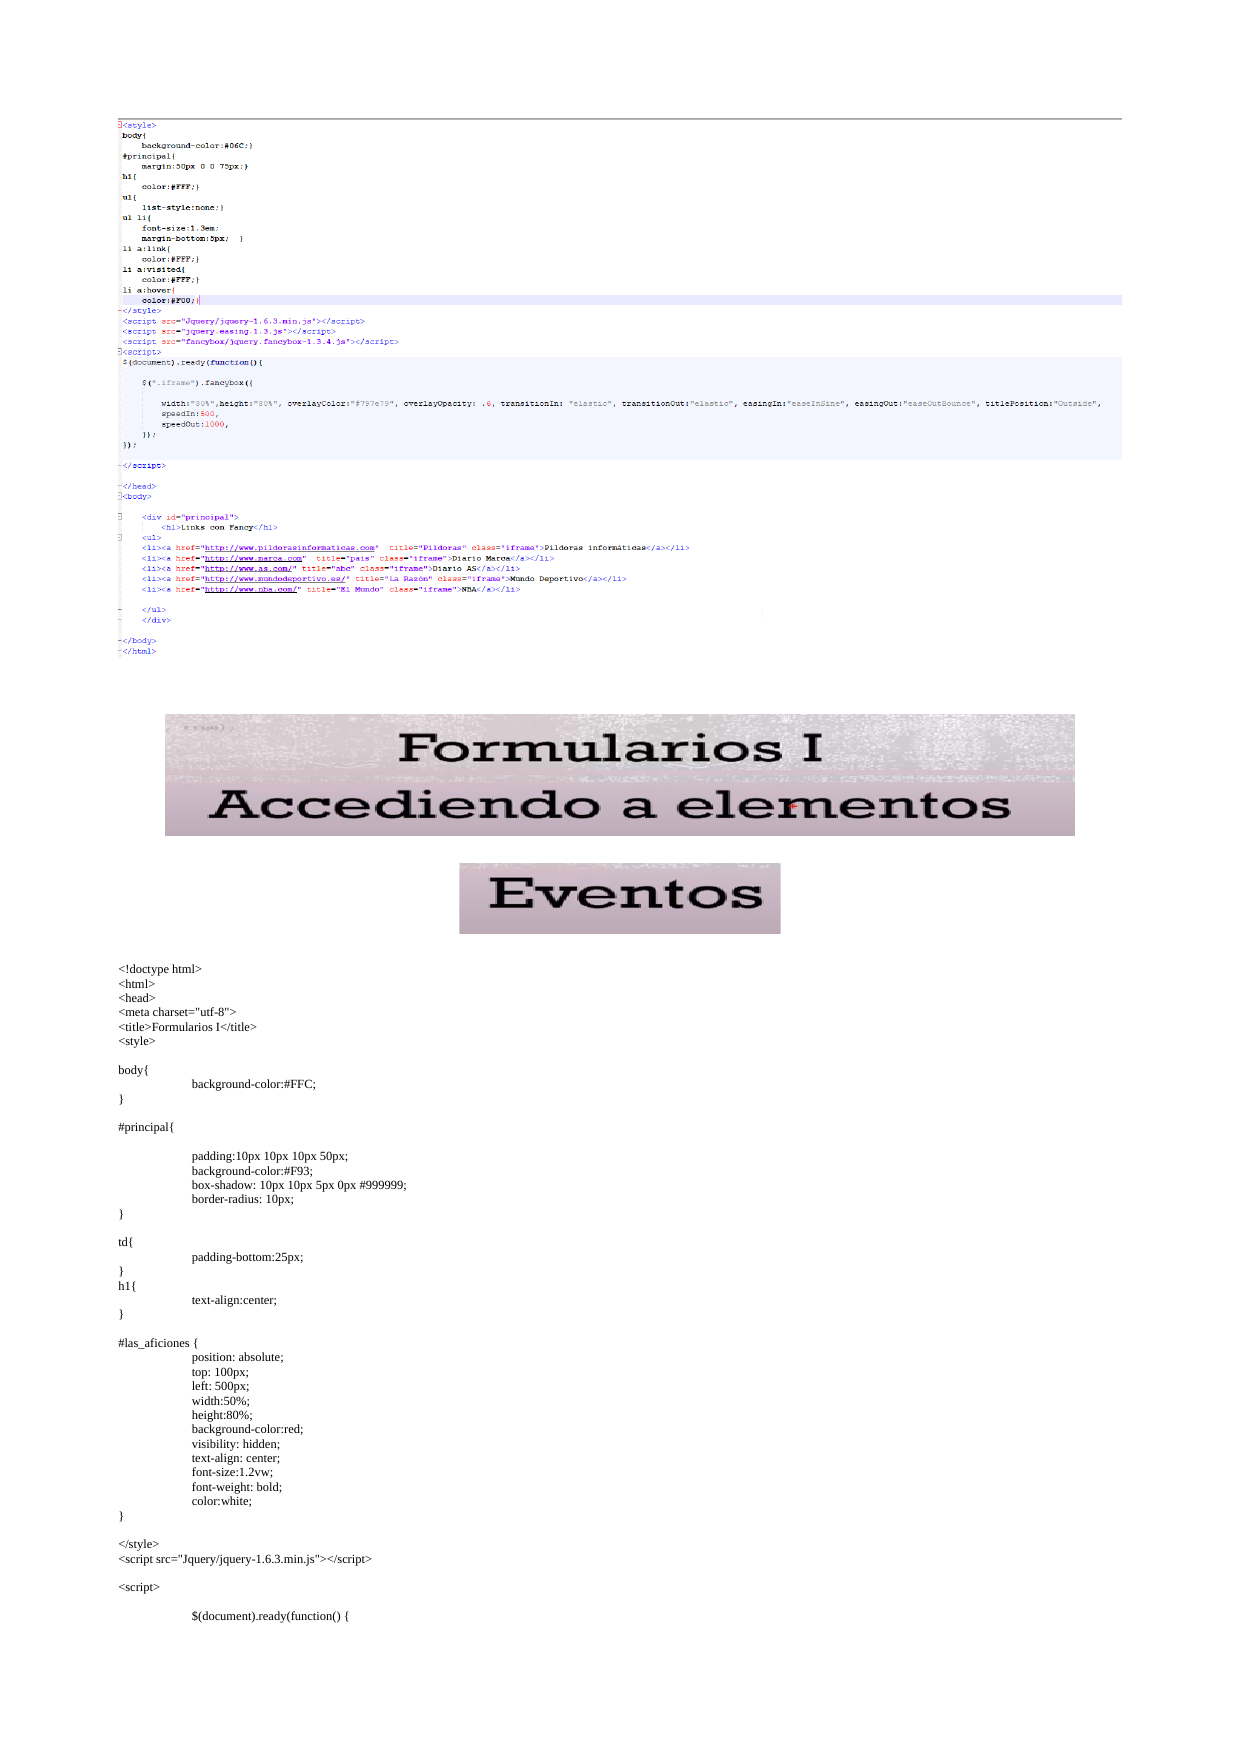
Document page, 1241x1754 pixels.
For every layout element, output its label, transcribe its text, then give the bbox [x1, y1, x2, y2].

text width:50%; [118, 1393, 1122, 1408]
text background-color:#FFC; [118, 1077, 1122, 1091]
text #las_aficiones { [118, 1336, 1122, 1350]
text </style> [118, 1537, 1122, 1551]
picture [459, 863, 781, 934]
text padding-bottom:25px; [118, 1249, 1122, 1264]
text <!doctype html> [118, 962, 1122, 976]
text font-weight: bold; [118, 1479, 1122, 1494]
text <head> [118, 991, 1122, 1005]
text <meta charset="utf-8"> [118, 1005, 1122, 1019]
text } [118, 1307, 1122, 1321]
text font-size:1.2vw; [118, 1465, 1122, 1479]
text #principal{ [118, 1120, 1122, 1134]
text text-align: center; [118, 1451, 1122, 1465]
text } [118, 1206, 1122, 1221]
text } [118, 1508, 1122, 1523]
text visibility: hidden; [118, 1436, 1122, 1451]
picture [165, 714, 1075, 836]
text <script src="Jquery/jquery-1.6.3.min.js"></script> [118, 1551, 1122, 1566]
text color:white; [118, 1494, 1122, 1508]
text } [118, 1091, 1122, 1106]
text <html> [118, 976, 1122, 991]
text <title>Formularios I</title> [118, 1019, 1122, 1034]
text } [118, 1264, 1122, 1278]
text <style> [118, 1034, 1122, 1048]
text body{ [118, 1063, 1122, 1077]
text $(document).ready(function() { [118, 1609, 1122, 1623]
text border-radius: 10px; [118, 1192, 1122, 1206]
text top: 100px; [118, 1364, 1122, 1379]
picture [118, 118, 1122, 658]
text background-color:red; [118, 1422, 1122, 1436]
text height:80%; [118, 1408, 1122, 1422]
text h1{ [118, 1278, 1122, 1293]
text background-color:#F93; [118, 1163, 1122, 1178]
text left: 500px; [118, 1379, 1122, 1393]
text text-align:center; [118, 1293, 1122, 1307]
text <script> [118, 1580, 1122, 1594]
text box-shadow: 10px 10px 5px 0px #999999; [118, 1178, 1122, 1192]
text td{ [118, 1235, 1122, 1249]
text position: absolute; [118, 1350, 1122, 1364]
text padding:10px 10px 10px 50px; [118, 1149, 1122, 1163]
